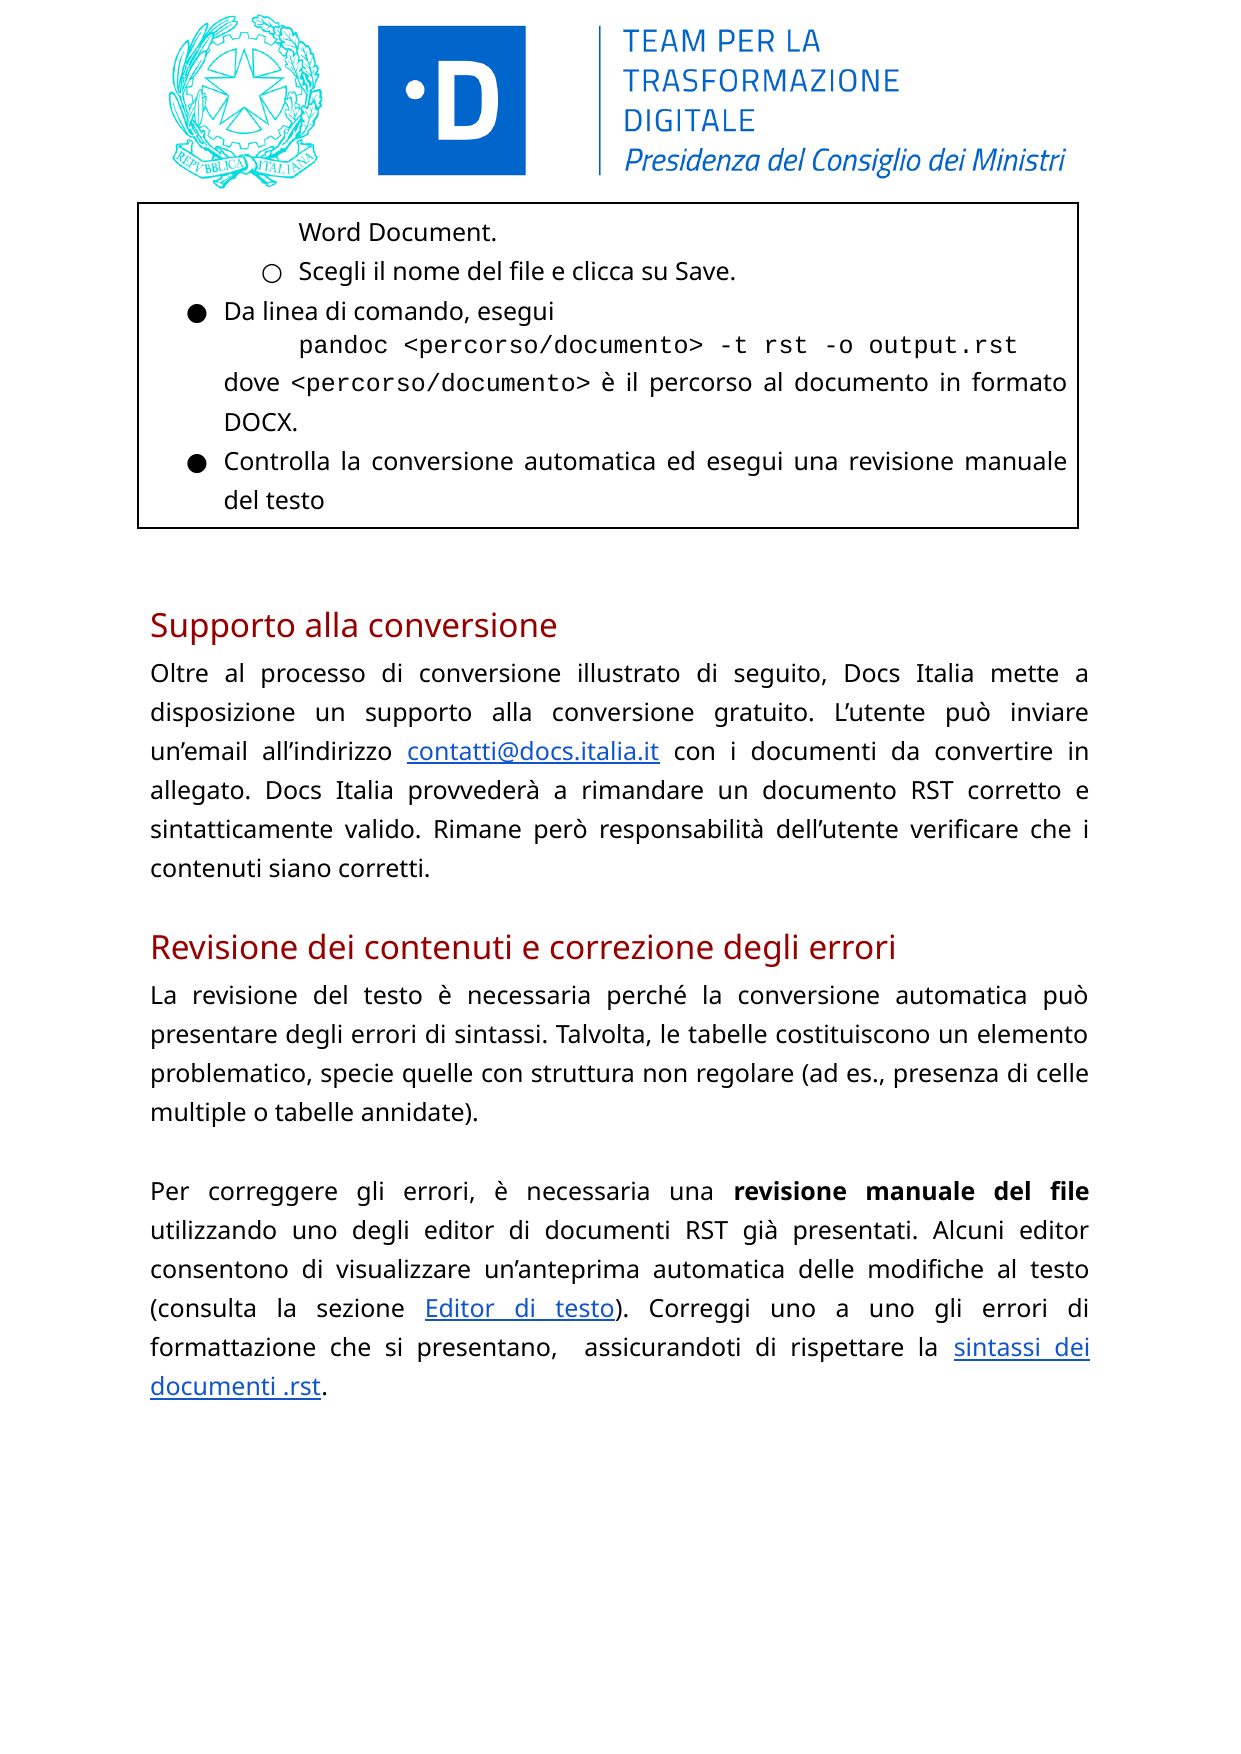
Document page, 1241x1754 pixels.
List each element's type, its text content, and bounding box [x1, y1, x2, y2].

text La revisione del testo è necessaria perché la conversione automatica può presentare degli errori di sintassi. Talvolta, le tabelle costituiscono un elemento problematico, specie quelle con struttura non regolare (ad es., presenza di celle multiple o tabelle annidate). [150, 977, 1090, 1129]
table_header Word Document. Scegli il nome del file e clicca su Save. Da linea di comando, esegui pandoc <percorso/documento> -t rst -o output.rst dove <percorso/documento> è il percorso al documento in formato DOCX. Controlla la conversione automatica ed esegui una revisione manuale del testo [139, 204, 1077, 527]
subtitle Supporto alla conversione [150, 602, 1090, 647]
picture [150, 0, 1091, 203]
subtitle Revisione dei contenuti e correzione degli errori [150, 924, 1090, 969]
text Oltre al processo di conversione illustrato di seguito, Docs Italia mette a disposizione un supporto alla conversione gratuito. L’utente può inviare un’email all’indirizzo contatti@docs.italia.it con i documenti da convertire in allegato. Docs Italia provvederà a rimandare un documento RST corretto e sintatticamente valido. Rimane però responsabilità dell’utente verificare che i contenuti siano corretti. [150, 655, 1090, 885]
text Per correggere gli errori, è necessaria una revisione manuale del file utilizzando uno degli editor di documenti RST già presentati. Alcuni editor consentono di visualizzare un’anteprima automatica delle modifiche al testo (consulta la sezione Editor di testo). Correggi uno a uno gli errori di formattazione che si presentano, assicurandoti di rispettare la sintassi dei documenti .rst. [150, 1173, 1090, 1403]
